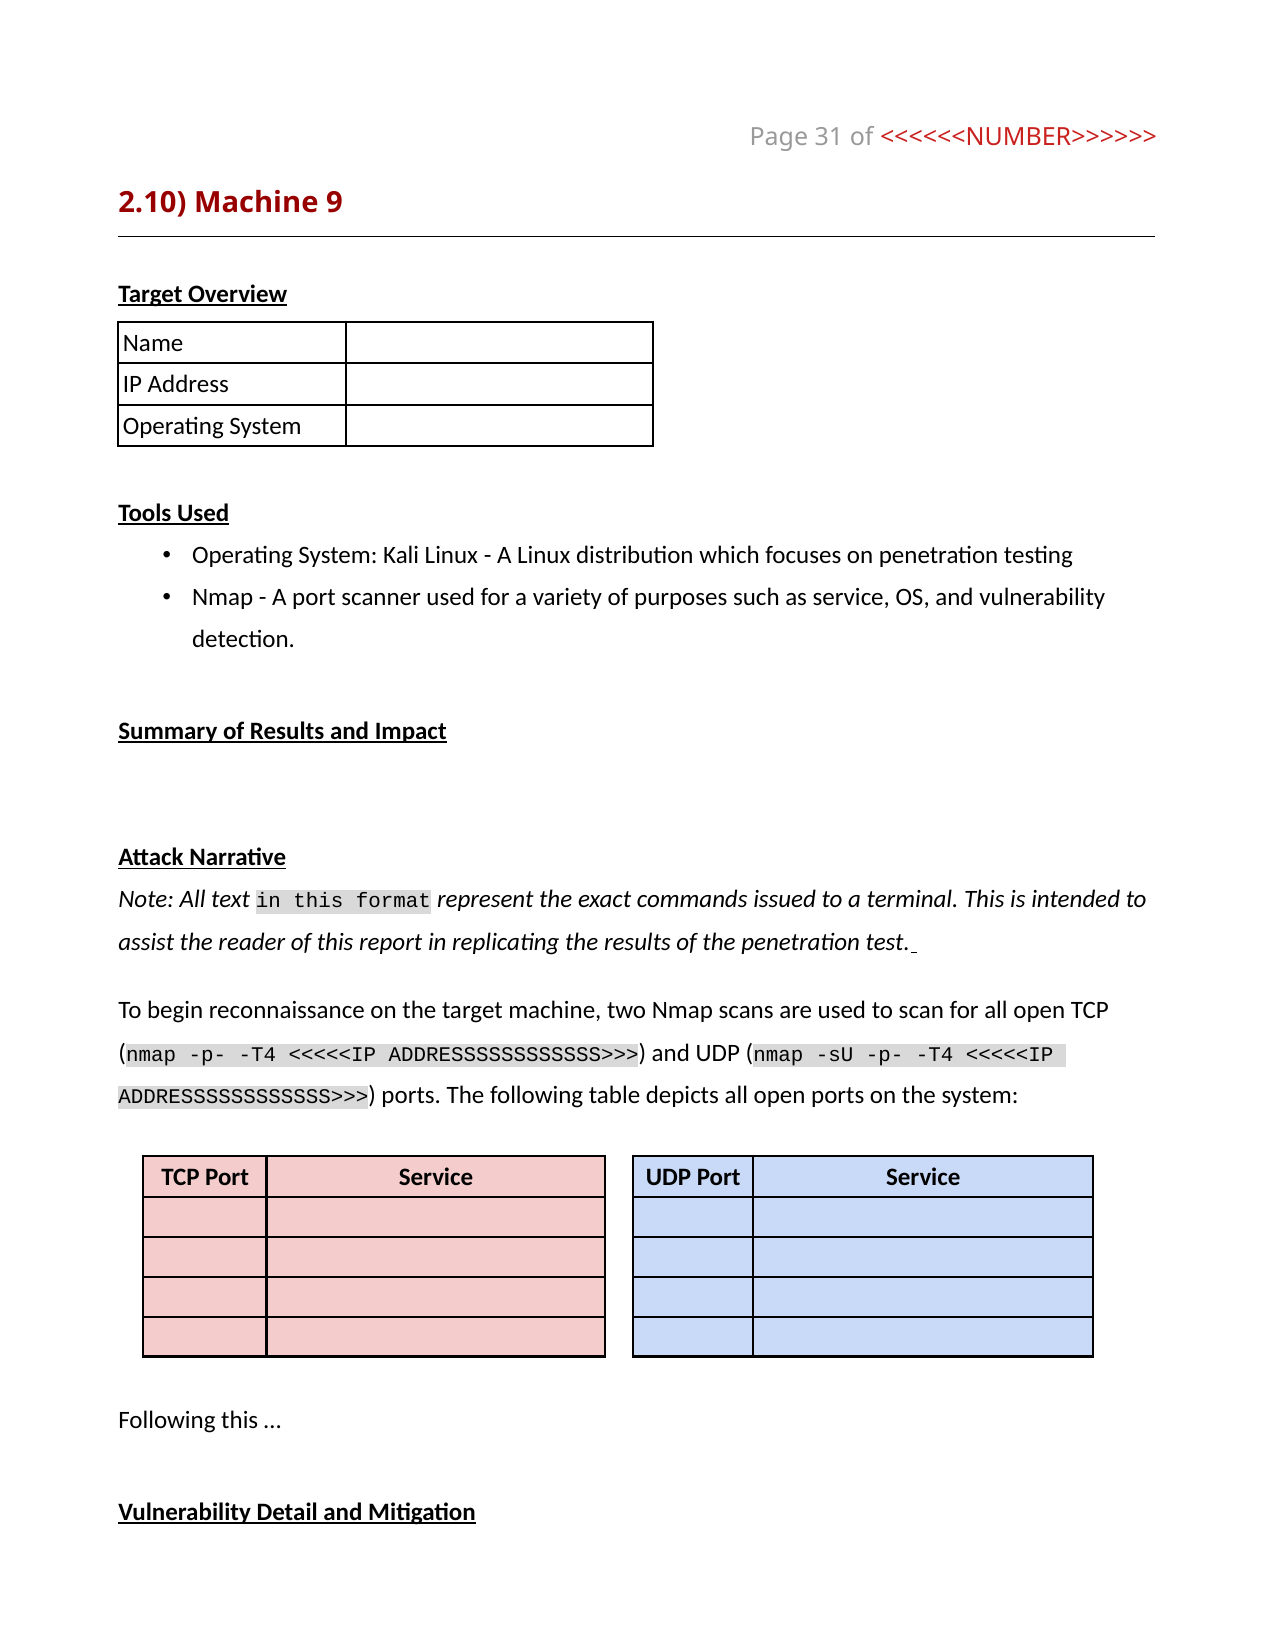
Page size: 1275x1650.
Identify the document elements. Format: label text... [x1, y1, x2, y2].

text Summary of Results and Impact [118, 715, 1157, 745]
table_header TCP Port [144, 1157, 265, 1196]
table_cell Operating System [119, 406, 345, 445]
table_header [347, 323, 652, 362]
table_cell [347, 406, 652, 445]
table_cell [754, 1278, 1092, 1316]
table_cell [144, 1238, 265, 1276]
text Note: All text in this format represent the exact commands issued to a terminal. This is intended to assist the reader of this report in replicating the results of the penetration test. [118, 883, 1157, 956]
table_cell [754, 1198, 1092, 1236]
table_header Service [754, 1157, 1092, 1196]
table_cell [268, 1318, 604, 1355]
table_cell [144, 1198, 265, 1236]
table_cell [634, 1238, 752, 1276]
table_header Service [268, 1157, 604, 1196]
text Tools Used [118, 497, 1157, 527]
table_cell [754, 1238, 1092, 1276]
text 2.10) Machine 9 [118, 182, 1157, 221]
table_header [631, 1123, 1116, 1360]
table_cell [268, 1278, 604, 1316]
table_cell [347, 364, 652, 404]
table_cell [144, 1318, 265, 1355]
text Vulnerability Detail and Mitigation [118, 1496, 1157, 1527]
table_cell [634, 1318, 752, 1355]
text To begin reconnaissance on the target machine, two Nmap scans are used to scan for all open TCP (nmap -p- -T4 <<<<<IP ADDRESSSSSSSSSSSS>>>) and UDP (nmap -sU -p- -T4 <<<<<IP ADDRESSSSSSSSSSSS>>>) ports. The following table depicts all open ports on the system: [118, 968, 1157, 1109]
text Following this … [118, 1404, 1157, 1435]
table_header UDP Port [634, 1157, 752, 1196]
list Nmap - A port scanner used for a variety of purposes such as service, OS, and vulnerability detection. [162, 581, 1157, 654]
table_cell [634, 1198, 752, 1236]
table_cell IP Address [119, 364, 345, 404]
table_header Name [119, 323, 345, 362]
table_cell [144, 1278, 265, 1316]
list Operating System: Kali Linux - A Linux distribution which focuses on penetration testing [162, 539, 1157, 569]
table_cell [268, 1238, 604, 1276]
table_cell [634, 1278, 752, 1316]
table_header [119, 1123, 629, 1360]
text Attack Narrative [118, 841, 1157, 872]
text Target Overview [118, 278, 1157, 309]
table_cell [268, 1198, 604, 1236]
table_cell [754, 1318, 1092, 1355]
